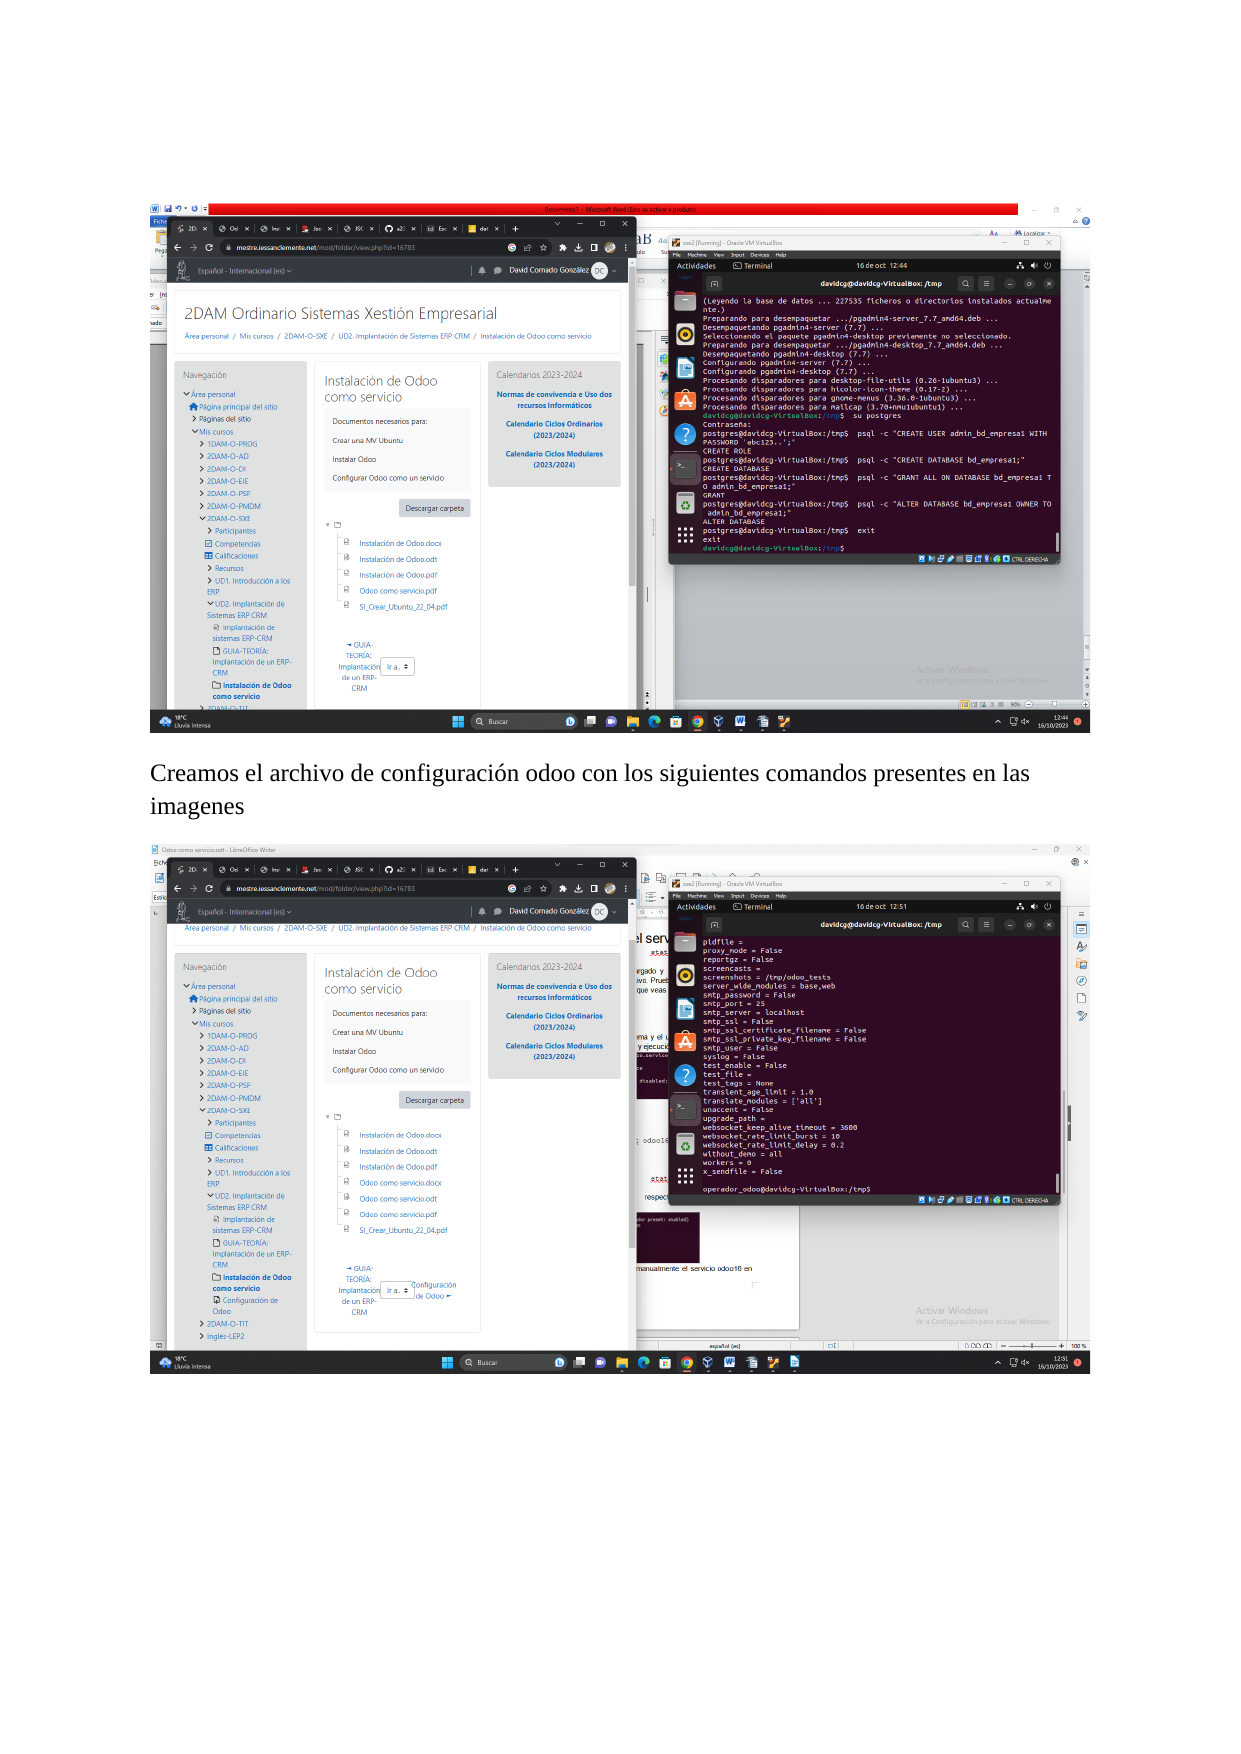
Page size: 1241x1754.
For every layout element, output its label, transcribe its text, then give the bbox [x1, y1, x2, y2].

picture [150, 203, 1091, 733]
text Creamos el archivo de configuración odoo con los siguientes comandos presentes en las imagenes [150, 758, 1090, 819]
picture [150, 844, 1091, 1374]
